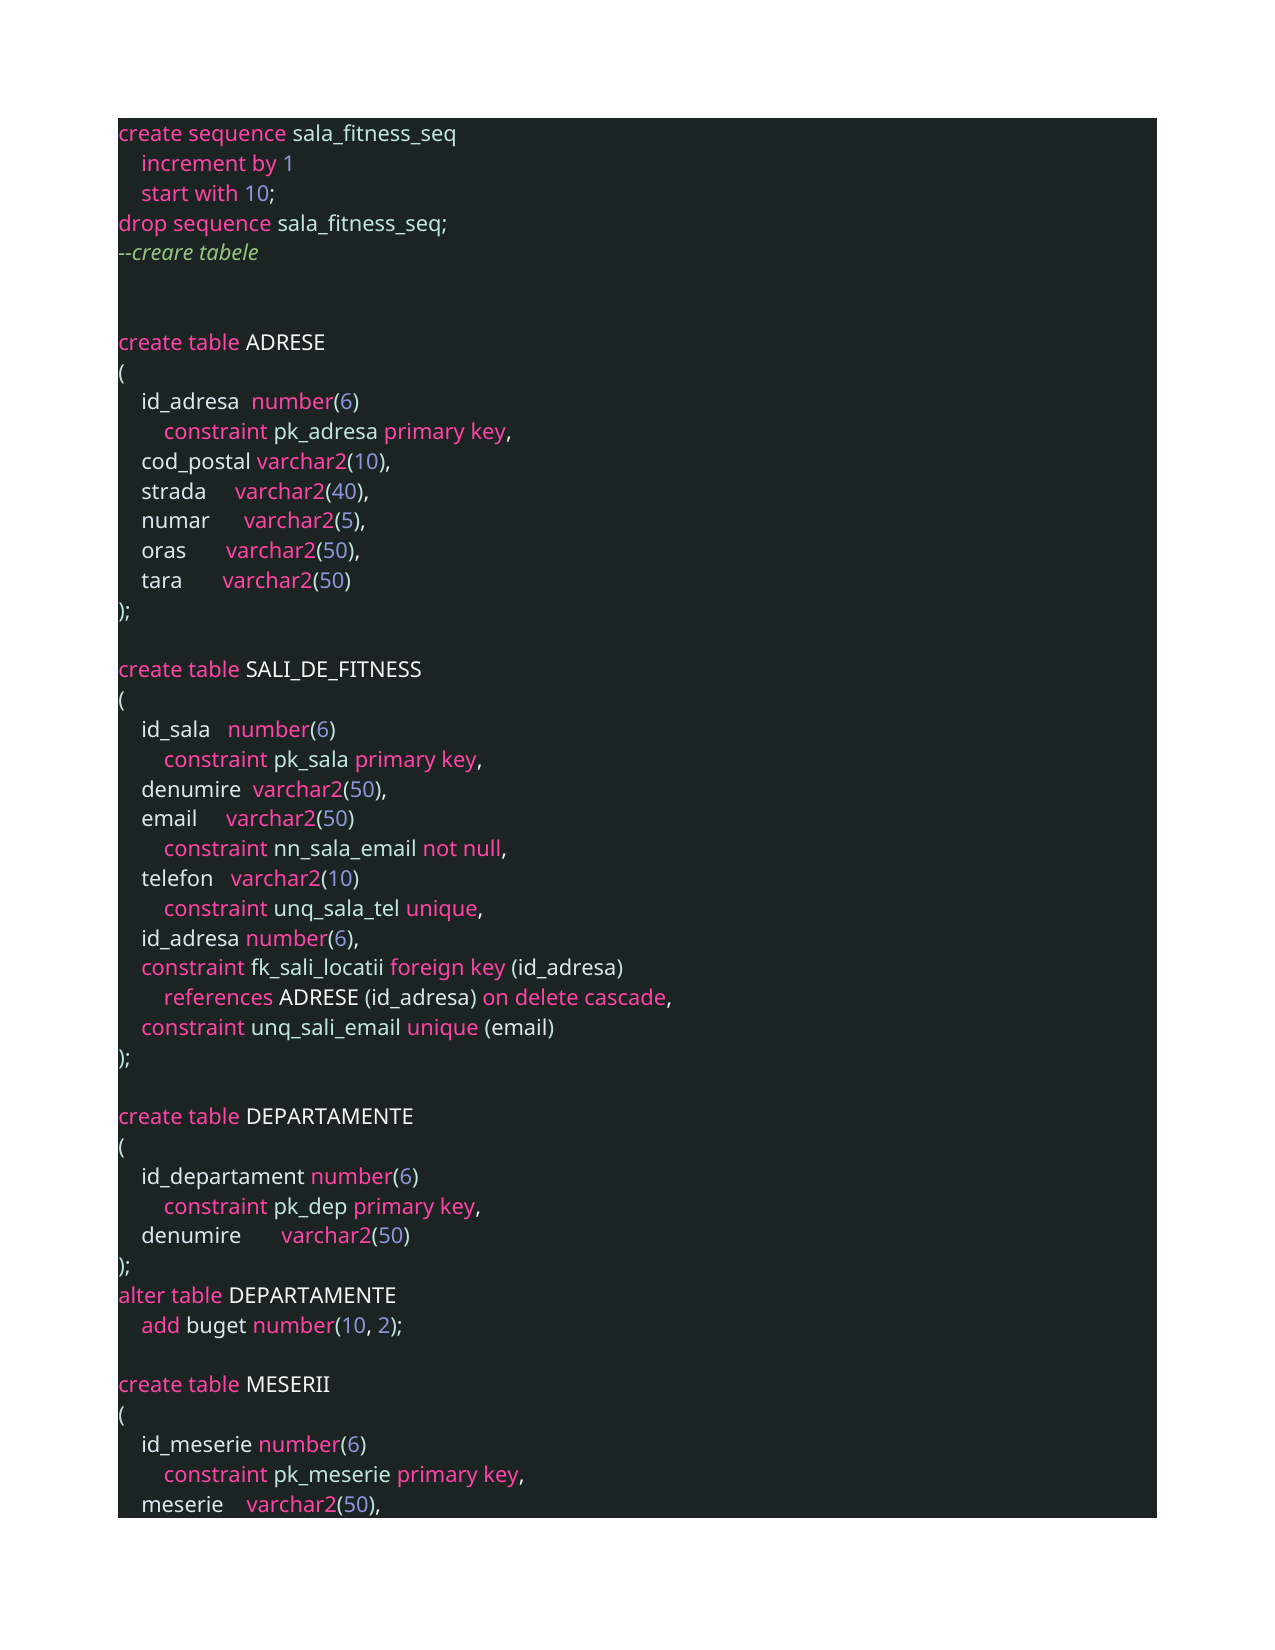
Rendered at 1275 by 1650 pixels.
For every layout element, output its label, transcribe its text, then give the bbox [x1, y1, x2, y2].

text create sequence sala_fitness_seq increment by 1 start with 10; drop sequence sala_fitness_seq; --creare tabele create table ADRESE ( id_adresa number(6) constraint pk_adresa primary key, cod_postal varchar2(10), strada varchar2(40), numar varchar2(5), oras varchar2(50), tara varchar2(50) ); create table SALI_DE_FITNESS ( id_sala number(6) constraint pk_sala primary key, denumire varchar2(50), email varchar2(50) constraint nn_sala_email not null, telefon varchar2(10) constraint unq_sala_tel unique, id_adresa number(6), constraint fk_sali_locatii foreign key (id_adresa) references ADRESE (id_adresa) on delete cascade, constraint unq_sali_email unique (email) ); create table DEPARTAMENTE ( id_departament number(6) constraint pk_dep primary key, denumire varchar2(50) ); alter table DEPARTAMENTE add buget number(10, 2); create table MESERII ( id_meserie number(6) constraint pk_meserie primary key, meserie varchar2(50), [118, 118, 1157, 1518]
